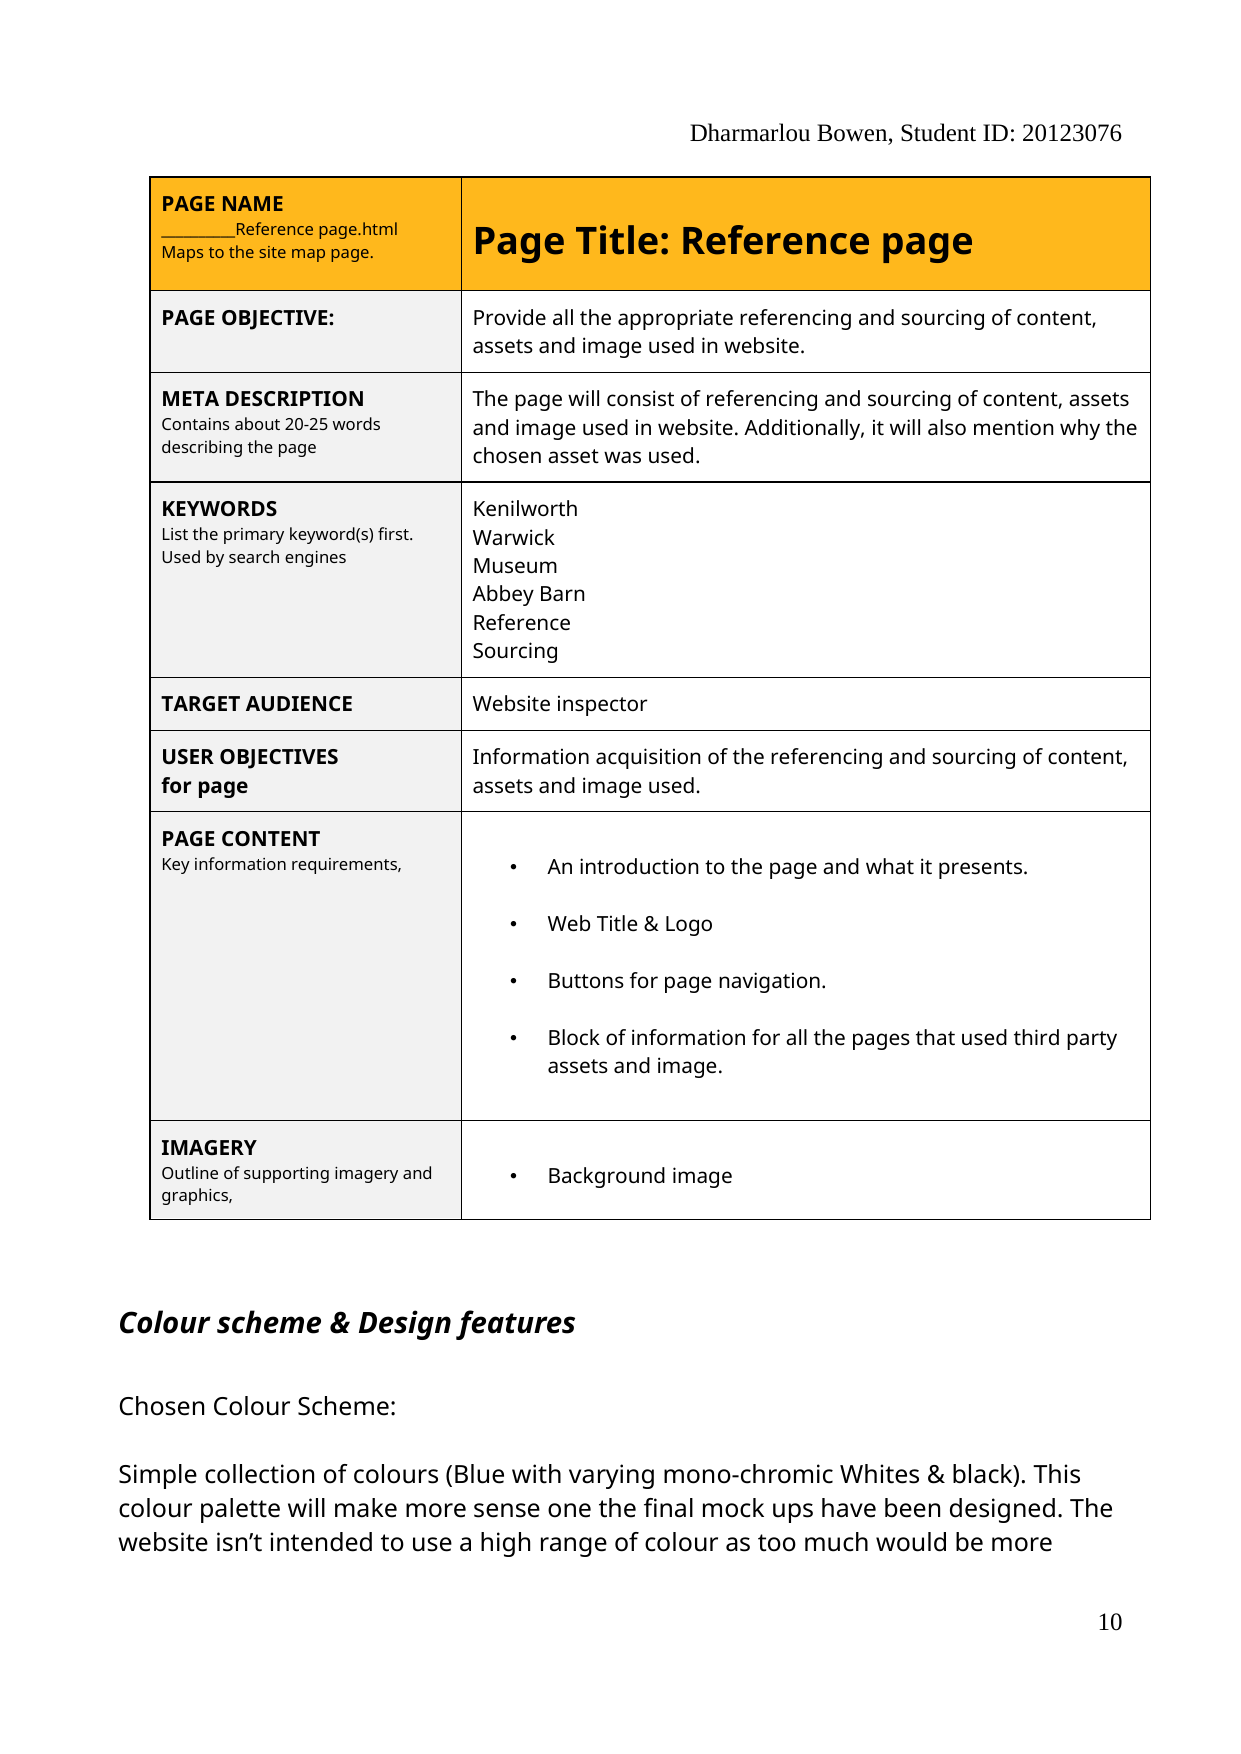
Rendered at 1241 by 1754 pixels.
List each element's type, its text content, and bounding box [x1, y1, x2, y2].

table_cell TARGET AUDIENCE [151, 678, 461, 730]
table_cell PAGE OBJECTIVE: [151, 291, 461, 372]
table_cell IMAGERY Outline of supporting imagery and graphics, [151, 1121, 461, 1218]
text Simple collection of colours (Blue with varying mono-chromic Whites & black). This colour palette will make more sense one the final mock ups have been designed. The website isn’t intended to use a high range of colour as too much would be more [118, 1457, 1122, 1559]
table_cell META DESCRIPTION Contains about 20-25 words describing the page [151, 373, 461, 481]
table_cell Information acquisition of the referencing and sourcing of content, assets and image used. [462, 731, 1150, 811]
table_cell Provide all the appropriate referencing and sourcing of content, assets and image used in website. [462, 291, 1150, 372]
table_cell An introduction to the page and what it presents. Web Title & Logo Buttons for page navigation. Block of information for all the pages that used third party assets and image. [462, 812, 1150, 1120]
table_cell Kenilworth Warwick Museum Abbey Barn Reference Sourcing [462, 483, 1150, 677]
table_header Page Title: Reference page [462, 178, 1150, 290]
table_header PAGE NAME __________Reference page.html Maps to the site map page. [151, 178, 461, 290]
table_cell USER OBJECTIVES for page [151, 731, 461, 811]
table_cell PAGE CONTENT Key information requirements, [151, 812, 461, 1120]
table_cell The page will consist of referencing and sourcing of content, assets and image used in website. Additionally, it will also mention why the chosen asset was used. [462, 373, 1150, 481]
subtitle Colour scheme & Design features [118, 1302, 1122, 1342]
text Chosen Colour Scheme: [118, 1389, 1122, 1423]
table_cell Website inspector [462, 678, 1150, 730]
table_cell Background image [462, 1121, 1150, 1218]
table_cell KEYWORDS List the primary keyword(s) first. Used by search engines [151, 483, 461, 677]
